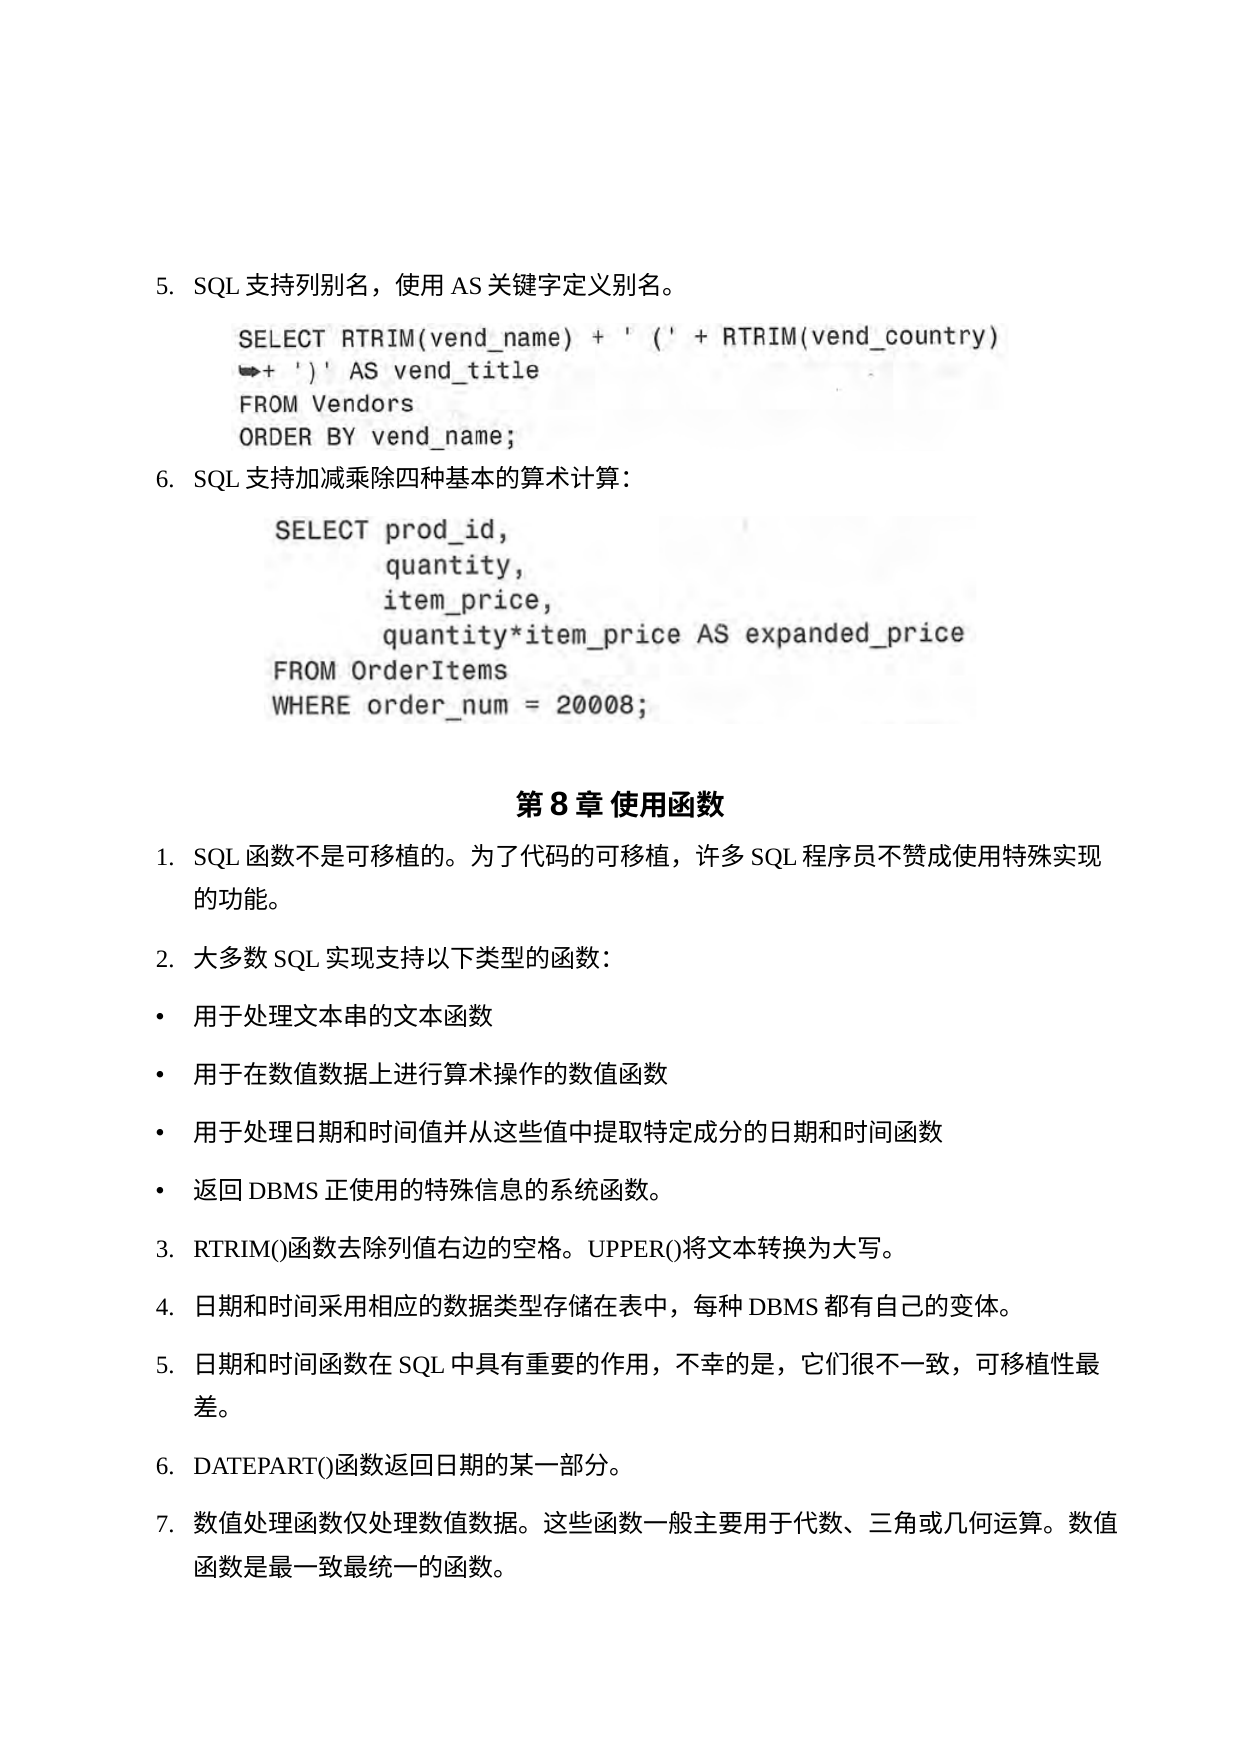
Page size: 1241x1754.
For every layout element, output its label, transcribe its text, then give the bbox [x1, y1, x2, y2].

list 日期和时间采用相应的数据类型存储在表中，每种DBMS都有自己的变体。 [156, 1286, 1122, 1322]
list SQL支持加减乘除四种基本的算术计算： [156, 323, 1122, 494]
picture [263, 516, 977, 724]
list 返回DBMS正使用的特殊信息的系统函数。 [156, 1170, 1122, 1206]
list SQL支持列别名，使用AS关键字定义别名。 [156, 265, 1122, 302]
list 数值处理函数仅处理数值数据。这些函数一般主要用于代数、三角或几何运算。数值函数是最一致最统一的函数。 [156, 1504, 1122, 1583]
list 用于处理文本串的文本函数 [156, 996, 1122, 1032]
list 用于在数值数据上进行算术操作的数值函数 [156, 1054, 1122, 1090]
subtitle 第8章 使用函数 [118, 782, 1122, 824]
list 用于处理日期和时间值并从这些值中提取特定成分的日期和时间函数 [156, 1112, 1122, 1148]
picture [231, 323, 1009, 451]
list 日期和时间函数在SQL中具有重要的作用，不幸的是，它们很不一致，可移植性最差。 [156, 1344, 1122, 1424]
list RTRIM()函数去除列值右边的空格。UPPER()将文本转换为大写。 [156, 1228, 1122, 1264]
list 大多数SQL实现支持以下类型的函数： [156, 938, 1122, 974]
list SQL函数不是可移植的。为了代码的可移植，许多SQL程序员不赞成使用特殊实现的功能。 [156, 837, 1122, 916]
list DATEPART()函数返回日期的某一部分。 [156, 1446, 1122, 1482]
